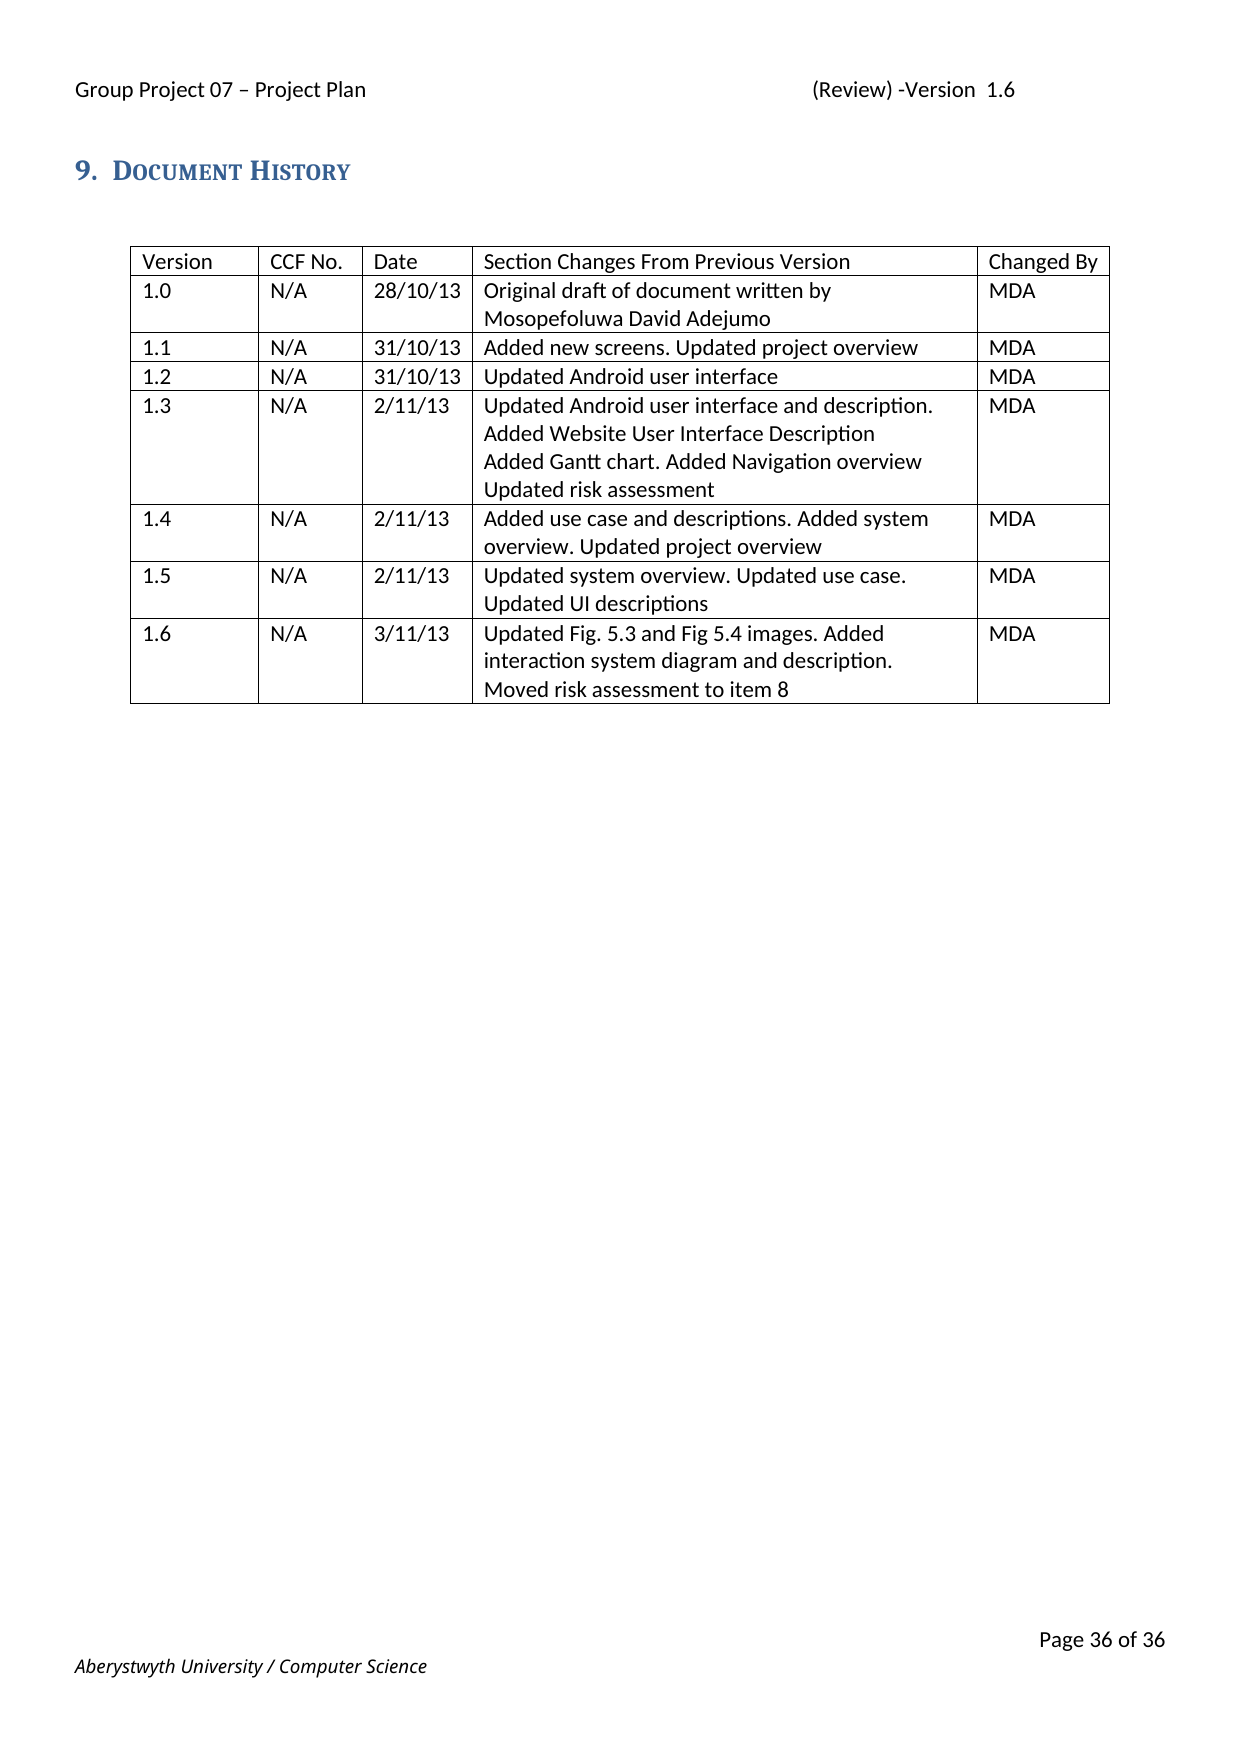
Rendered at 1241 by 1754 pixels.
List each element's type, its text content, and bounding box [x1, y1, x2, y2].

table_cell 28/10/13 [363, 276, 472, 332]
table_cell N/A [259, 362, 362, 390]
table_cell MDA [978, 276, 1109, 332]
table_cell MDA [978, 505, 1109, 561]
table_cell N/A [259, 619, 362, 703]
table_cell 1.2 [131, 362, 258, 390]
table_cell 31/10/13 [363, 333, 472, 361]
table_cell MDA [978, 562, 1109, 618]
table_cell N/A [259, 333, 362, 361]
table_cell Updated Fig. 5.3 and Fig 5.4 images. Added interaction system diagram and description. Moved risk assessment to item 8 [473, 619, 977, 703]
table_header CCF No. [259, 247, 362, 275]
table_cell MDA [978, 333, 1109, 361]
table_cell Updated Android user interface [473, 362, 977, 390]
table_cell 1.4 [131, 505, 258, 561]
table_header Version [131, 247, 258, 275]
table_cell 1.0 [131, 276, 258, 332]
table_cell N/A [259, 391, 362, 503]
table_cell 1.6 [131, 619, 258, 703]
table_cell 2/11/13 [363, 391, 472, 503]
table_cell Updated Android user interface and description. Added Website User Interface Description Added Gantt chart. Added Navigation overview Updated risk assessment [473, 391, 977, 503]
table_header Date [363, 247, 472, 275]
table_cell 3/11/13 [363, 619, 472, 703]
table_cell 1.5 [131, 562, 258, 618]
table_header Section Changes From Previous Version [473, 247, 977, 275]
table_header Changed By [978, 247, 1109, 275]
table_cell N/A [259, 276, 362, 332]
table_cell Added use case and descriptions. Added system overview. Updated project overview [473, 505, 977, 561]
table_cell 1.1 [131, 333, 258, 361]
table_cell 2/11/13 [363, 505, 472, 561]
table_cell MDA [978, 362, 1109, 390]
table_cell MDA [978, 391, 1109, 503]
table_cell N/A [259, 562, 362, 618]
table_cell MDA [978, 619, 1109, 703]
table_cell Original draft of document written by Mosopefoluwa David Adejumo [473, 276, 977, 332]
table_cell 1.3 [131, 391, 258, 503]
table_cell 2/11/13 [363, 562, 472, 618]
subtitle Document History [75, 154, 1165, 188]
table_cell Updated system overview. Updated use case. Updated UI descriptions [473, 562, 977, 618]
table_cell N/A [259, 505, 362, 561]
table_cell Added new screens. Updated project overview [473, 333, 977, 361]
table_cell 31/10/13 [363, 362, 472, 390]
